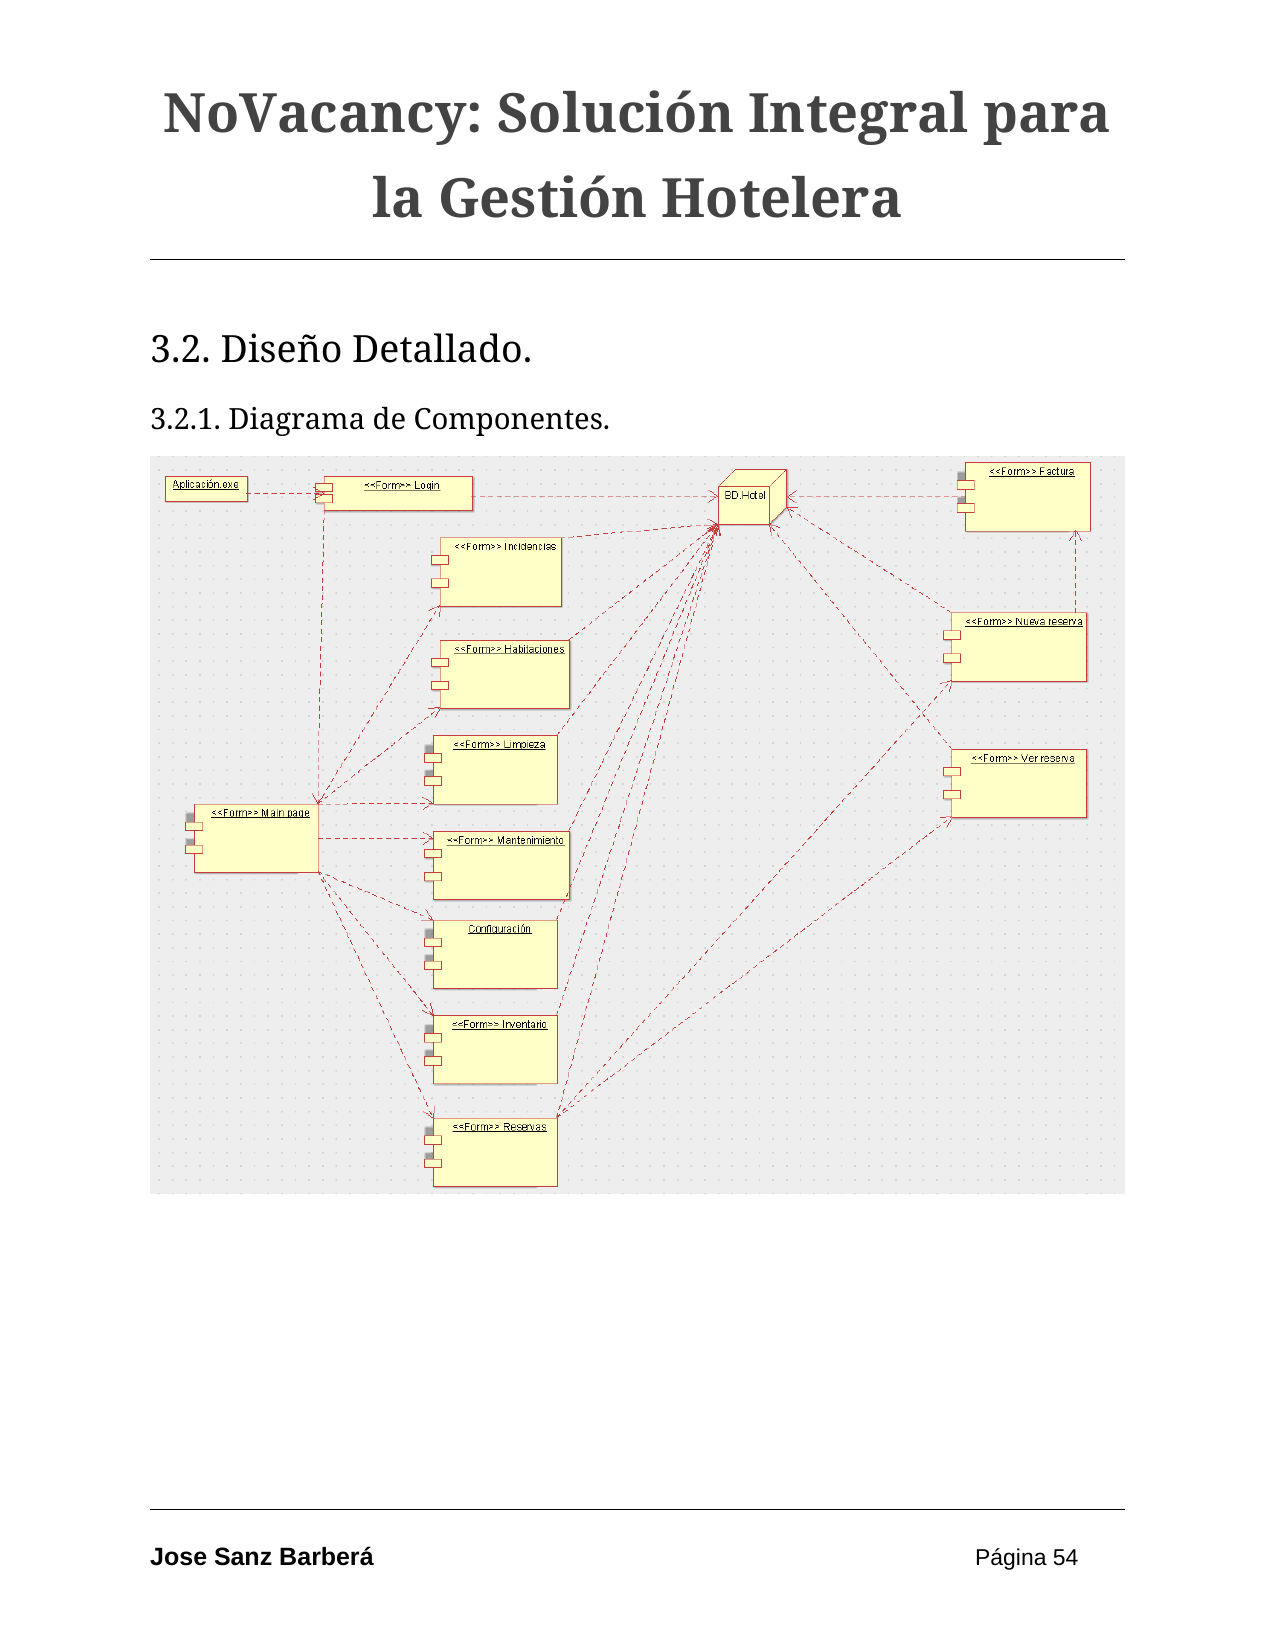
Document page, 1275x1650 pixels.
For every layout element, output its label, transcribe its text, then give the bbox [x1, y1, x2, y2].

subtitle 3.2.1. Diagrama de Componentes. [150, 398, 1125, 438]
subtitle 3.2. Diseño Detallado. [150, 323, 1125, 374]
picture [150, 456, 1125, 1194]
